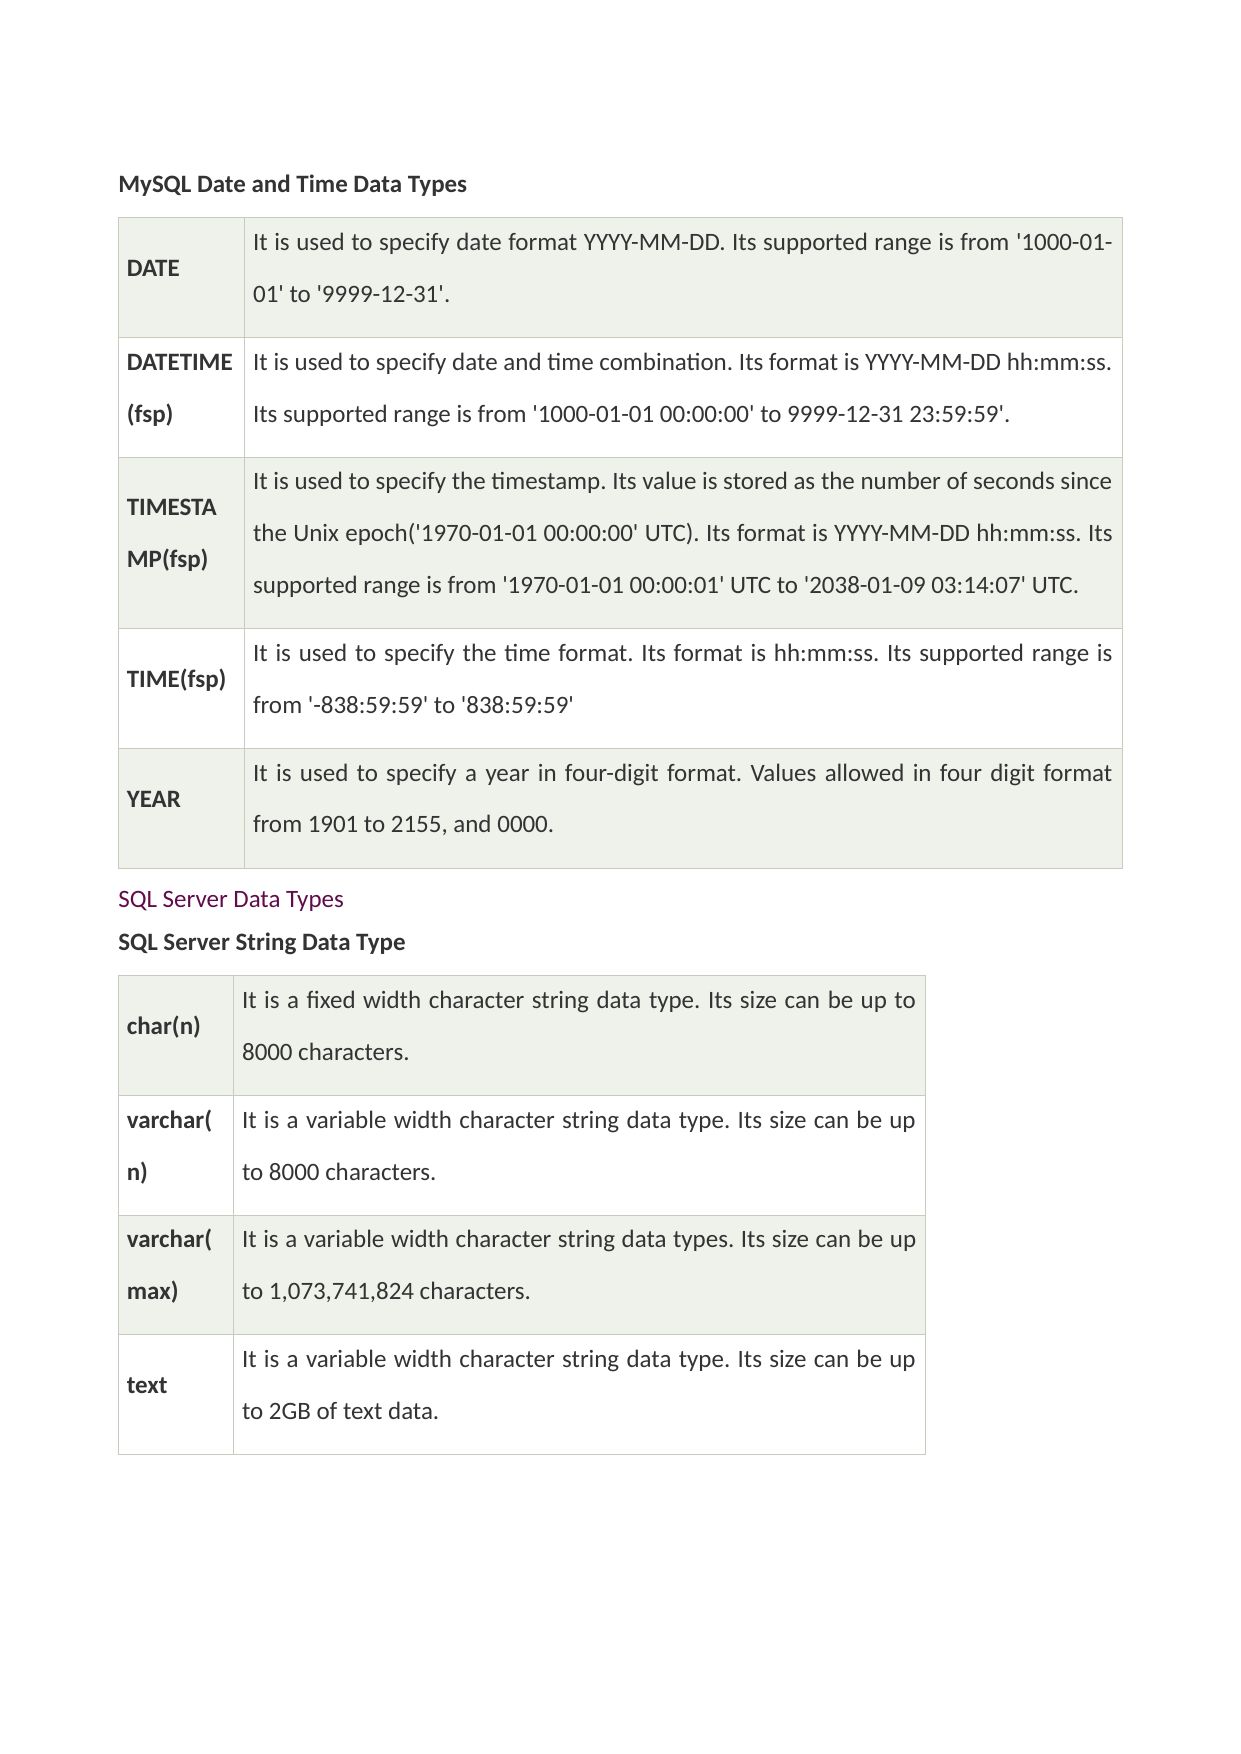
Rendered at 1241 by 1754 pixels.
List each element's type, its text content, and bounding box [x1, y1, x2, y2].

table_header DATE [119, 218, 244, 337]
text SQL Server String Data Type [118, 926, 1122, 956]
table_cell It is used to specify the time format. Its format is hh:mm:ss. Its supported range is from '-838:59:59' to '838:59:59' [245, 629, 1122, 748]
table_cell It is used to specify a year in four-digit format. Values allowed in four digit format from 1901 to 2155, and 0000. [245, 749, 1122, 868]
table_header It is used to specify date format YYYY-MM-DD. Its supported range is from '1000-01-01' to '9999-12-31'. [245, 218, 1122, 337]
table_cell It is a variable width character string data type. Its size can be up to 2GB of text data. [234, 1335, 925, 1454]
table_cell TIME(fsp) [119, 629, 244, 748]
table_cell text [119, 1335, 233, 1454]
table_header char(n) [119, 976, 233, 1095]
table_header It is a fixed width character string data type. Its size can be up to 8000 characters. [234, 976, 925, 1095]
table_cell It is a variable width character string data types. Its size can be up to 1,073,741,824 characters. [234, 1216, 925, 1334]
text MySQL Date and Time Data Types [118, 168, 1122, 198]
table_cell DATETIME(fsp) [119, 338, 244, 457]
table_cell It is a variable width character string data type. Its size can be up to 8000 characters. [234, 1096, 925, 1215]
subtitle SQL Server Data Types [118, 883, 1122, 913]
table_cell YEAR [119, 749, 244, 868]
table_cell TIMESTAMP(fsp) [119, 458, 244, 628]
table_cell varchar(n) [119, 1096, 233, 1215]
table_cell It is used to specify date and time combination. Its format is YYYY-MM-DD hh:mm:ss. Its supported range is from '1000-01-01 00:00:00' to 9999-12-31 23:59:59'. [245, 338, 1122, 457]
table_cell varchar(max) [119, 1216, 233, 1334]
table_cell It is used to specify the timestamp. Its value is stored as the number of seconds since the Unix epoch('1970-01-01 00:00:00' UTC). Its format is YYYY-MM-DD hh:mm:ss. Its supported range is from '1970-01-01 00:00:01' UTC to '2038-01-09 03:14:07' UTC. [245, 458, 1122, 628]
